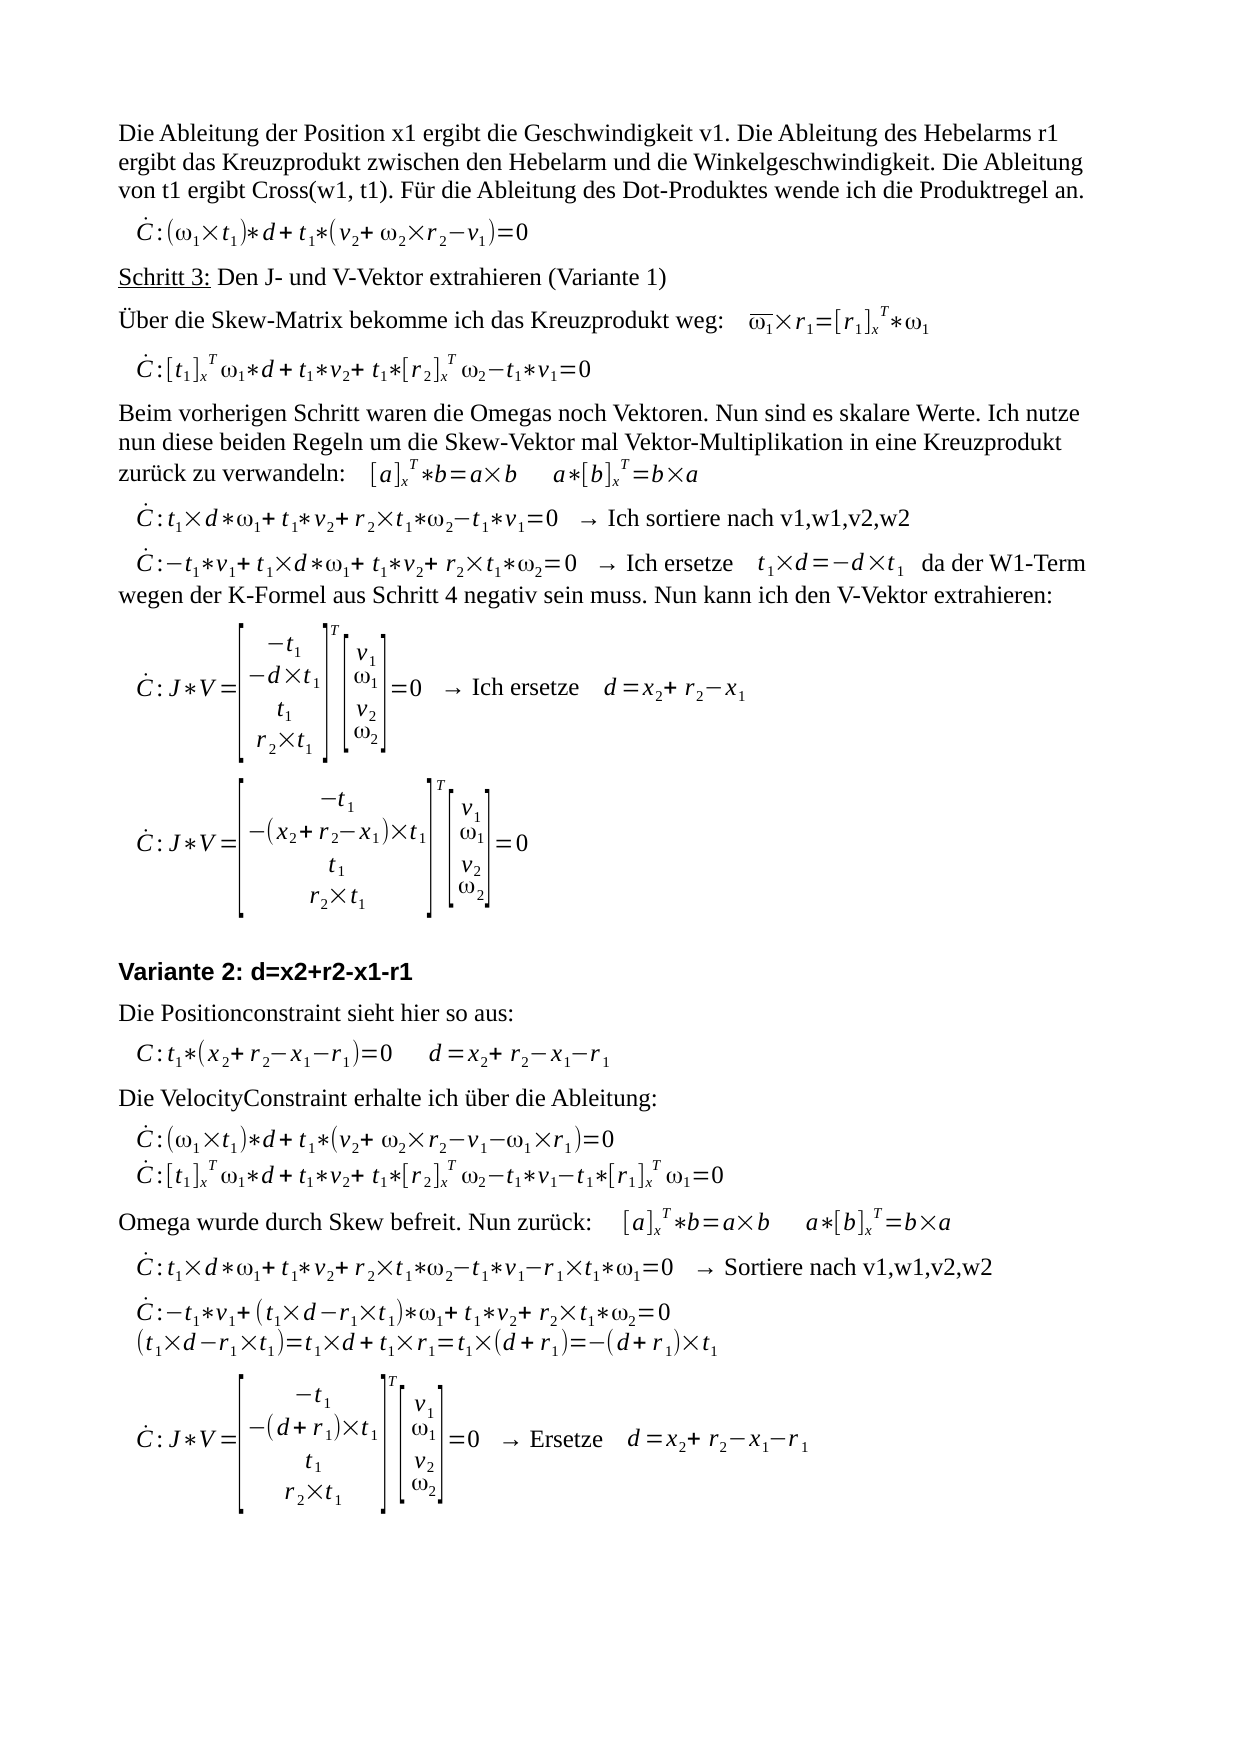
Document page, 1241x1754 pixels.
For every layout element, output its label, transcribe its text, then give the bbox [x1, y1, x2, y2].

text Omega wurde durch Skew befreit. Nun zurück: [118, 1204, 1122, 1239]
text → Ersetze [118, 1373, 1122, 1515]
text Die VelocityConstraint erhalte ich über die Ableitung: [118, 1083, 1122, 1112]
text → Ich ersetze da der W1-Term wegen der K-Formel aus Schritt 4 negativ sein muss. Nun kann ich den V-Vektor extrahieren: [118, 548, 1122, 609]
text → Ich sortiere nach v1,w1,v2,w2 [118, 503, 1122, 535]
text → Ich ersetze [118, 621, 1122, 764]
subtitle Variante 2: d=x2+r2-x1-r1 [118, 957, 1122, 985]
text Beim vorherigen Schritt waren die Omegas noch Vektoren. Nun sind es skalare Werte. Ich nutze nun diese beiden Regeln um die Skew-Vektor mal Vektor-Multiplikation in eine Kreuzprodukt zurück zu verwandeln: [118, 398, 1122, 490]
text → Sortiere nach v1,w1,v2,w2 [118, 1252, 1122, 1284]
text Über die Skew-Matrix bekomme ich das Kreuzprodukt weg: [118, 303, 1122, 338]
text Die Positionconstraint sieht hier so aus: [118, 998, 1122, 1027]
text Schritt 3: Den J- und V-Vektor extrahieren (Variante 1) [118, 262, 1122, 290]
text Die Ableitung der Position x1 ergibt die Geschwindigkeit v1. Die Ableitung des Hebelarms r1 ergibt das Kreuzprodukt zwischen den Hebelarm und die Winkelgeschwindigkeit. Die Ableitung von t1 ergibt Cross(w1, t1). Für die Ableitung des Dot-Produktes wende ich die Produktregel an. [118, 118, 1122, 204]
